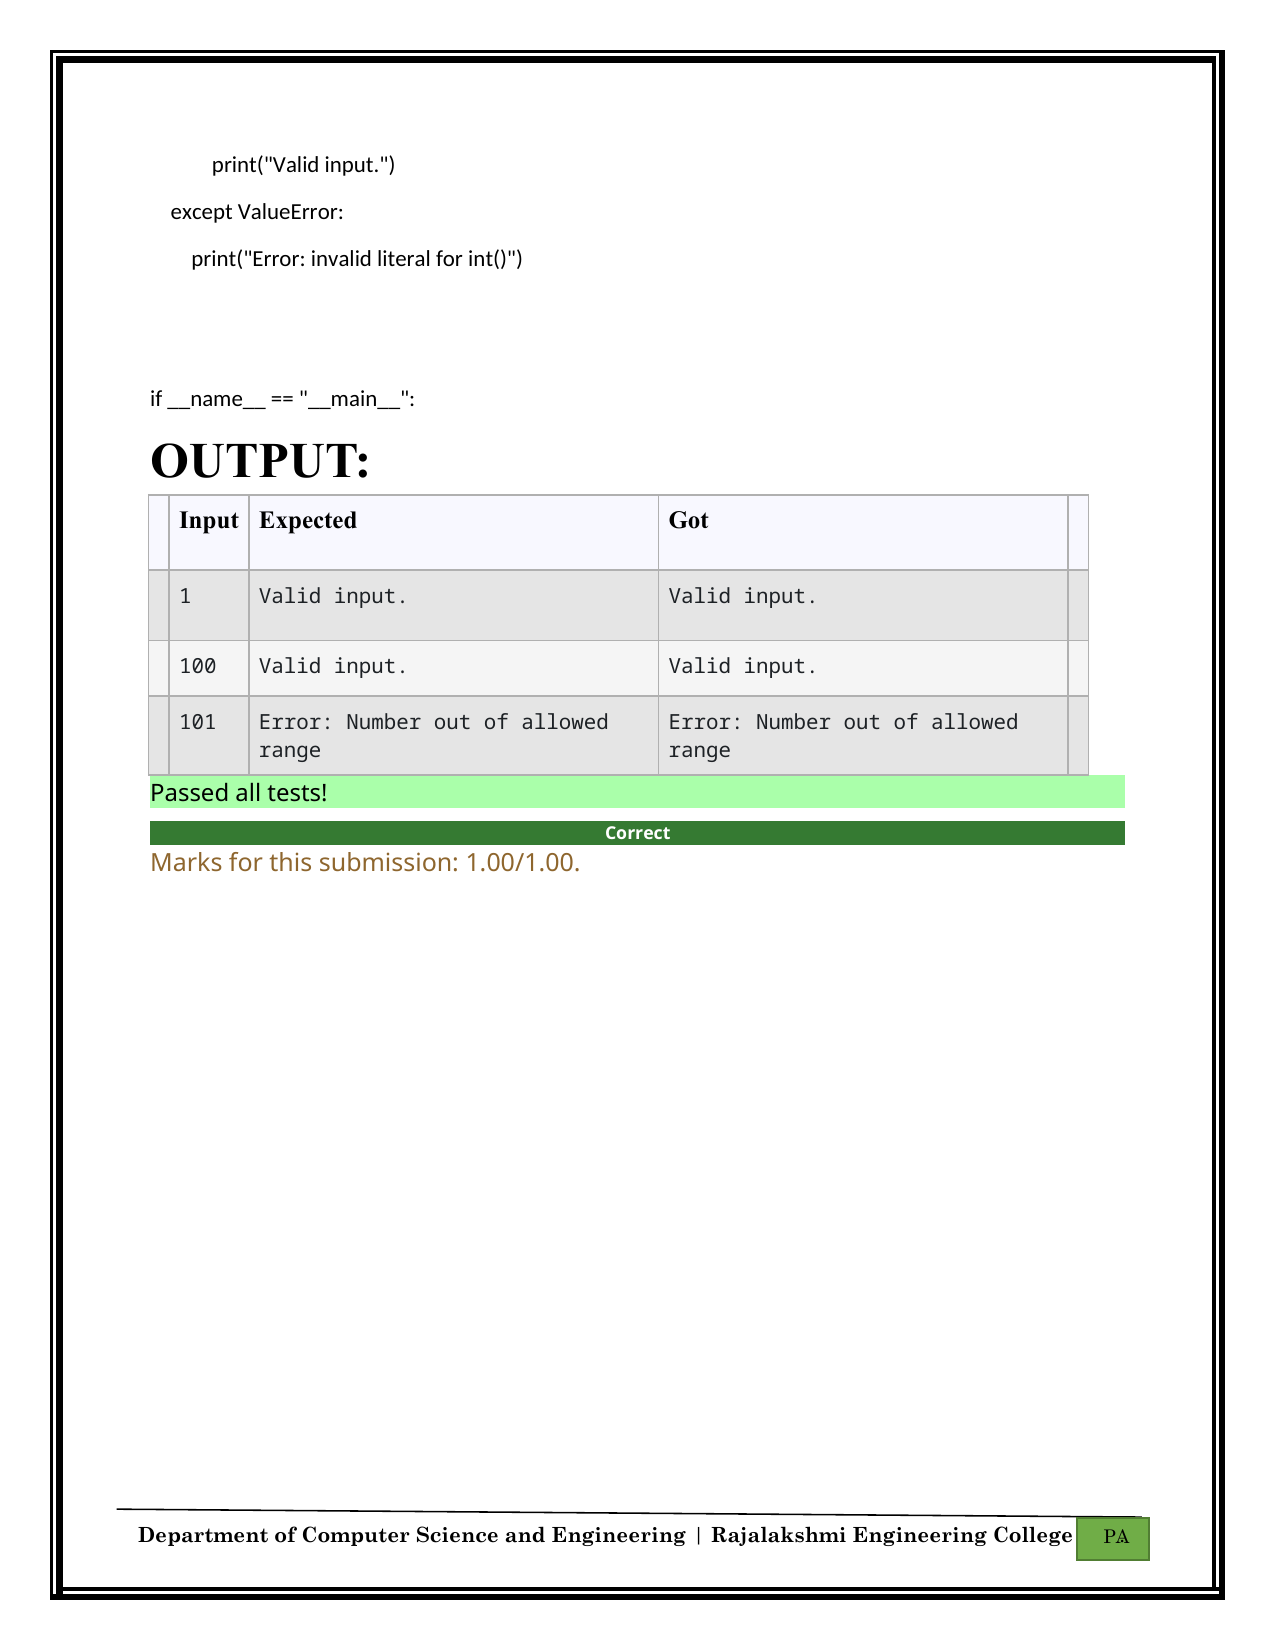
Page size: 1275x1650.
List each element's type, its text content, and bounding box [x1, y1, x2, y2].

table_header Got [659, 496, 1067, 569]
table_cell [1069, 641, 1088, 695]
table_cell Error: Number out of allowed range [659, 697, 1067, 774]
table_cell Valid input. [250, 571, 658, 640]
table_cell [149, 641, 168, 695]
table_cell 101 [170, 697, 248, 774]
table_header Input [170, 496, 248, 569]
table_header [149, 496, 168, 569]
text Passed all tests! [150, 775, 1125, 808]
text except ValueError: [150, 197, 1125, 225]
table_cell Error: Number out of allowed range [250, 697, 658, 774]
table_cell [1069, 571, 1088, 640]
table_cell 1 [170, 571, 248, 640]
table_cell Valid input. [659, 571, 1067, 640]
table_header [1069, 496, 1088, 569]
text if __name__ == "__main__": [150, 384, 1125, 412]
text print("Error: invalid literal for int()") [150, 244, 1125, 272]
table_cell 100 [170, 641, 248, 695]
table_cell [149, 571, 168, 640]
text Marks for this submission: 1.00/1.00. [150, 845, 1125, 879]
table_header Expected [250, 496, 658, 569]
subtitle OUTPUT: [150, 431, 1125, 489]
text Correct [150, 821, 1125, 845]
table_cell Valid input. [250, 641, 658, 695]
table_cell Valid input. [659, 641, 1067, 695]
text print("Valid input.") [150, 150, 1125, 178]
table_cell [149, 697, 168, 774]
table_cell [1069, 697, 1088, 774]
